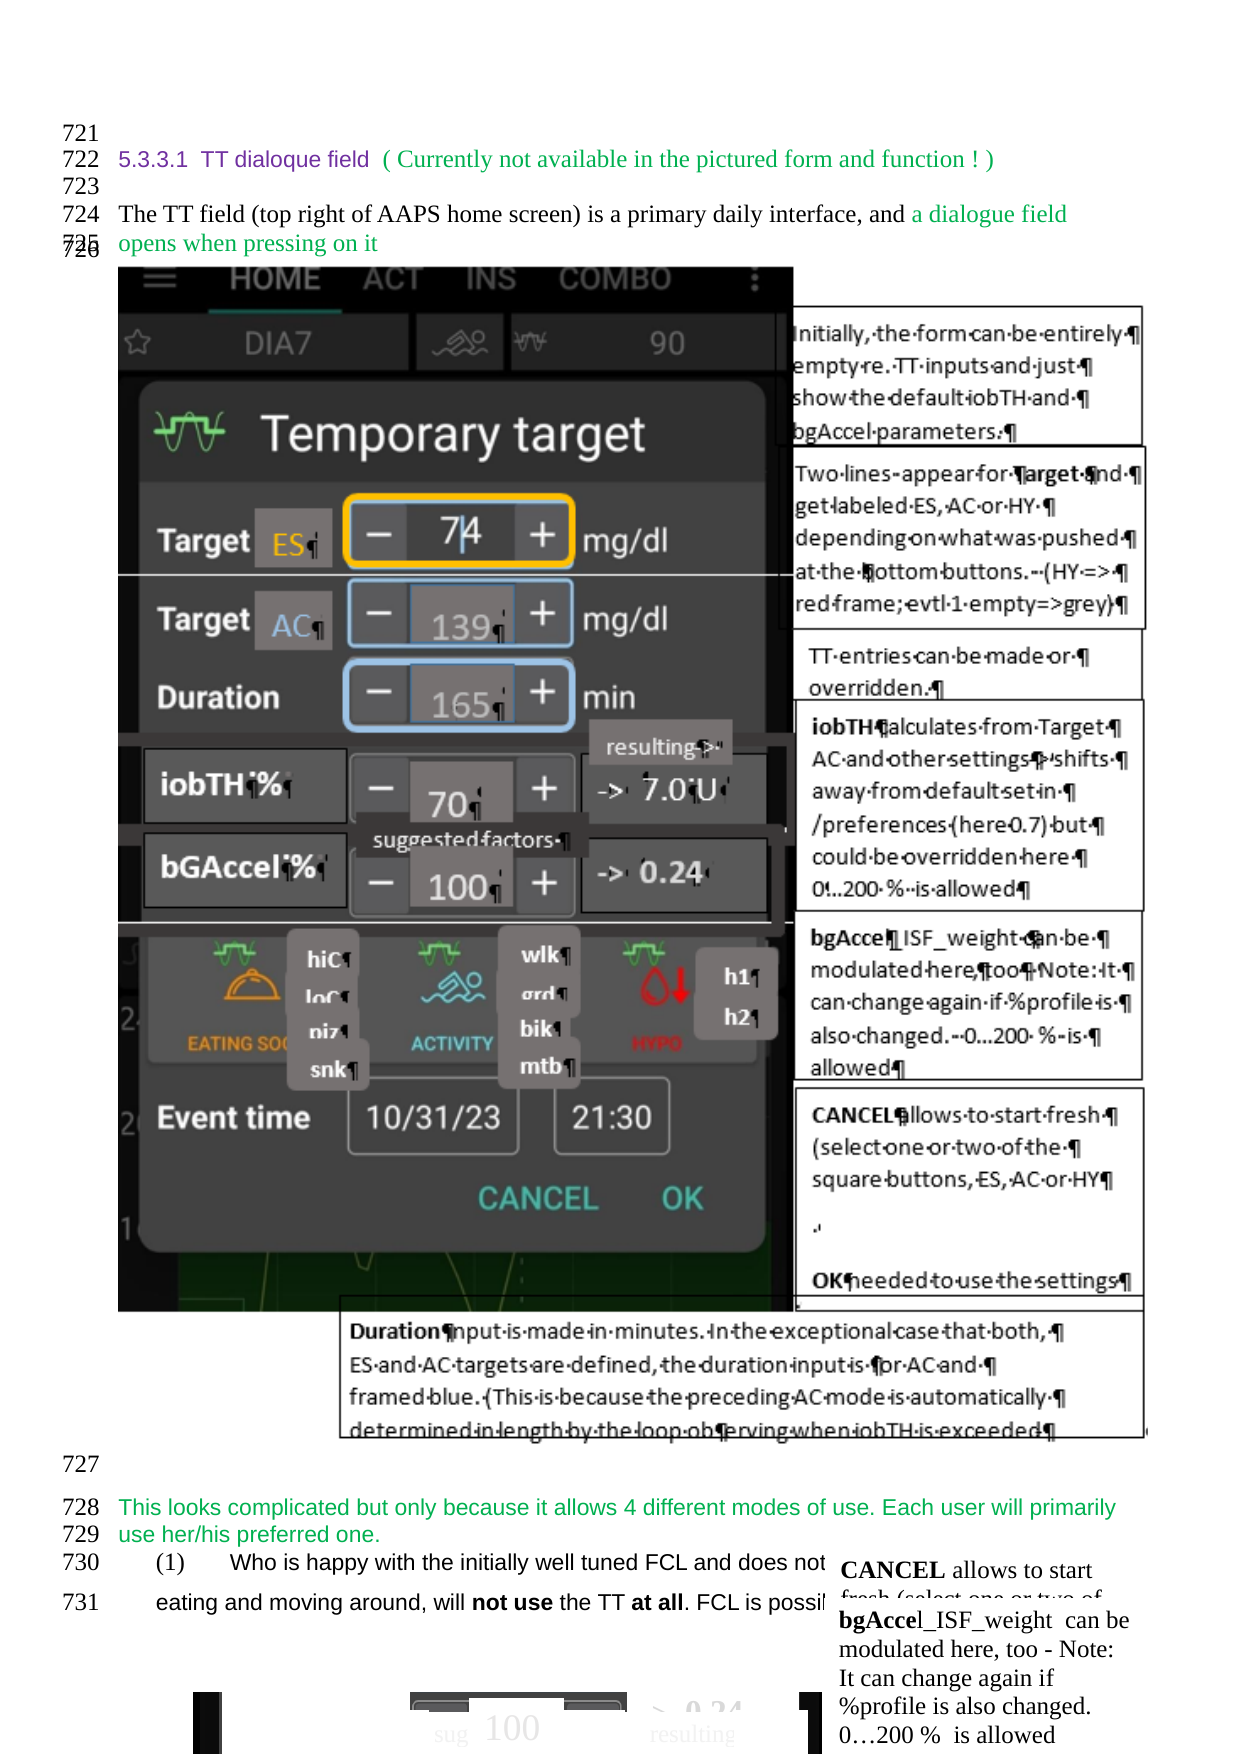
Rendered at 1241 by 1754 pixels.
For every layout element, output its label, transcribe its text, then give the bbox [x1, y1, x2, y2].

text This looks complicated but only because it allows 4 different modes of use. Each user will primarily use her/his preferred one. [178, 1548, 1147, 1754]
text CANCEL allows to start fresh (select one or two of the square buttons, ES, AC or HY [840, 1555, 1132, 1598]
list Who is happy with the initially well tuned FCL and does not have huge variations in daily eating and moving around, will not use the TT at all. FCL is possible without an intervention via the TT button in your cockpit. Actually 4 of 8 modes (GGG …YYY permutations, list see section 5.4.1) are not making use of TT. [156, 1547, 1122, 1615]
text h2 [749, 1718, 793, 1746]
text snk [372, 1718, 414, 1746]
text bgAccel_ISF_weight can be modulated here, too - Note: It can change again if %profile is also changed. 0…200 % is allowed [839, 1605, 1131, 1746]
text bGAccel % [237, 1693, 395, 1746]
text 100 [484, 1705, 549, 1746]
text -> 0.24 [642, 1693, 784, 1712]
text The TT field (top right of AAPS home screen) is a primary daily interface, and a dialogue field opens when pressing on it [118, 199, 1122, 257]
text resulting-> [649, 1719, 734, 1746]
text mtb [568, 1718, 610, 1746]
text suggested factors [434, 1719, 469, 1746]
text 5.3.3.1 TT dialoque field ( Currently not available in the pictured form and function ! ) [118, 144, 1122, 173]
text This looks complicated but only because it allows 4 different modes of use. Each user will primarily use her/his preferred one. [118, 1494, 1122, 1547]
